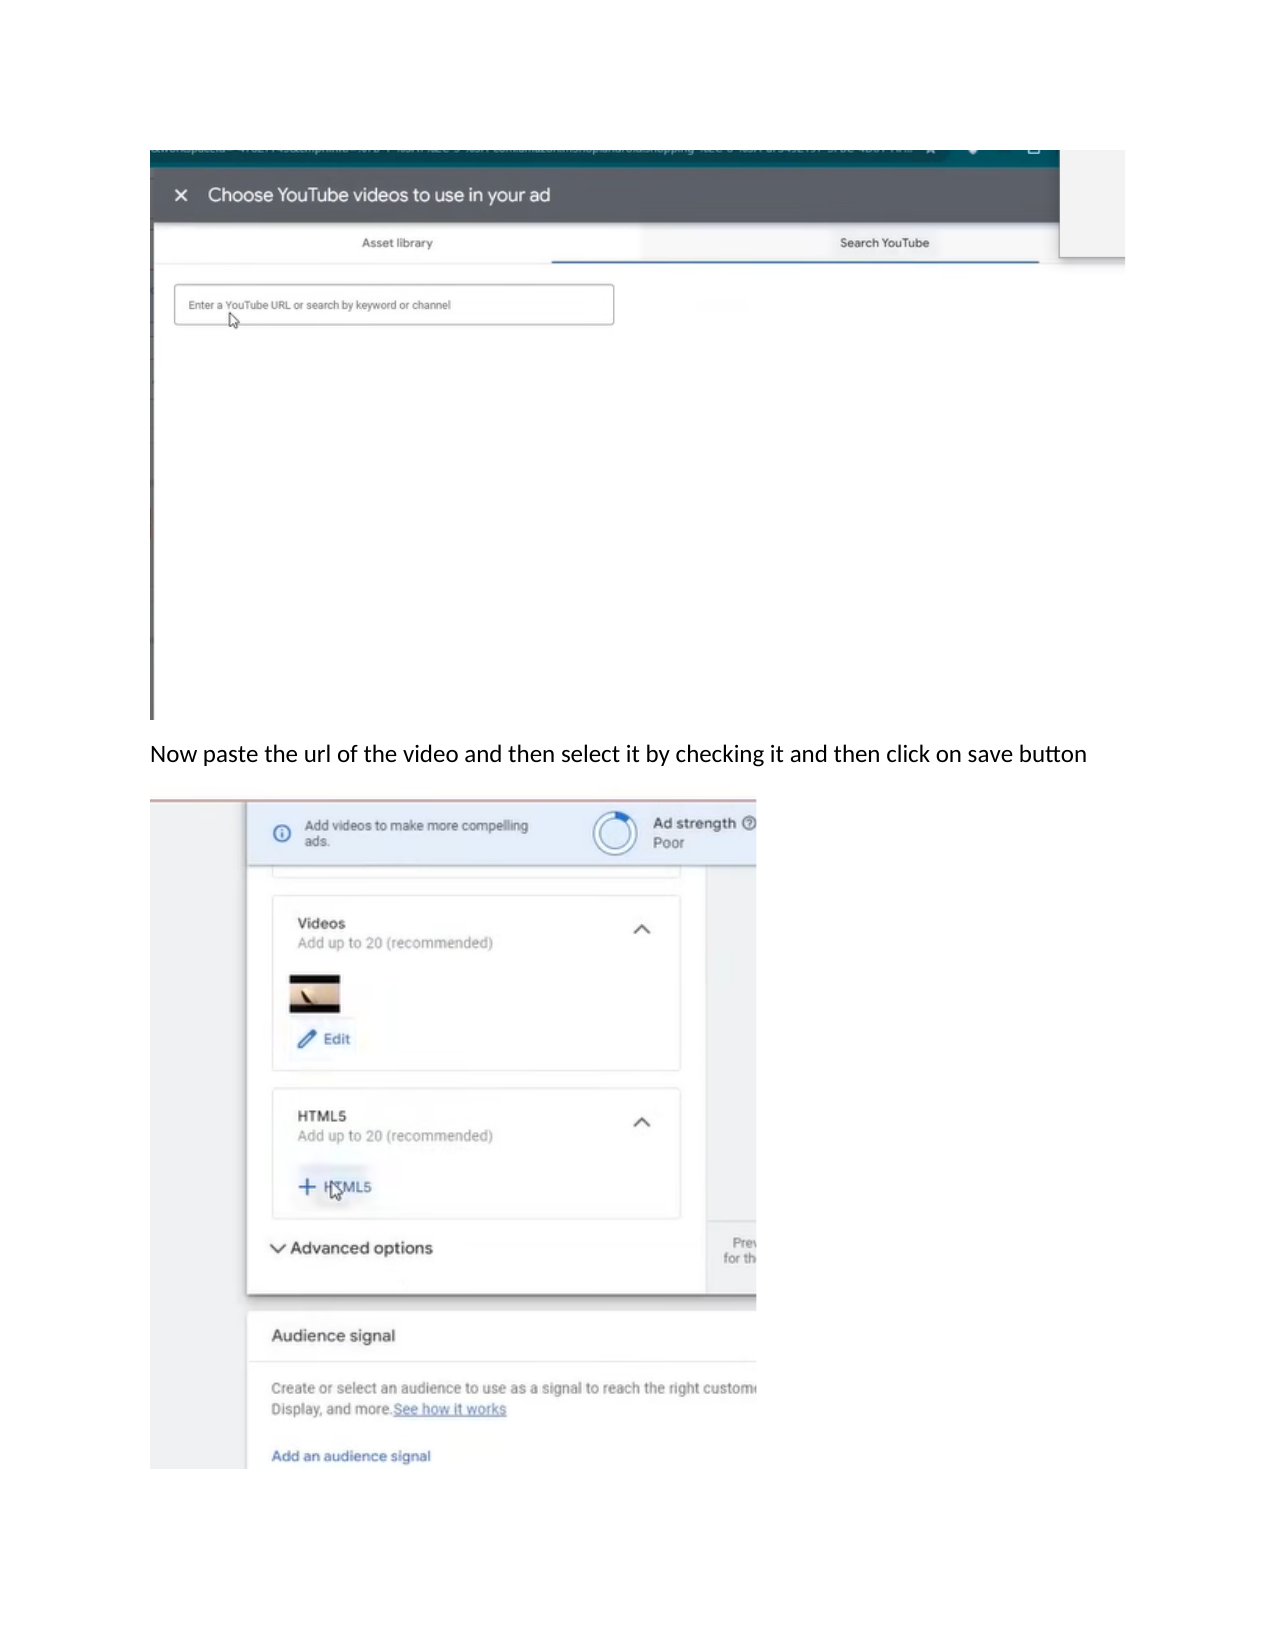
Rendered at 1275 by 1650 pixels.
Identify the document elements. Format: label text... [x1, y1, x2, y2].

picture [150, 150, 1125, 720]
picture [150, 787, 757, 1469]
text Now paste the url of the video and then select it by checking it and then click on save button [150, 738, 1125, 769]
